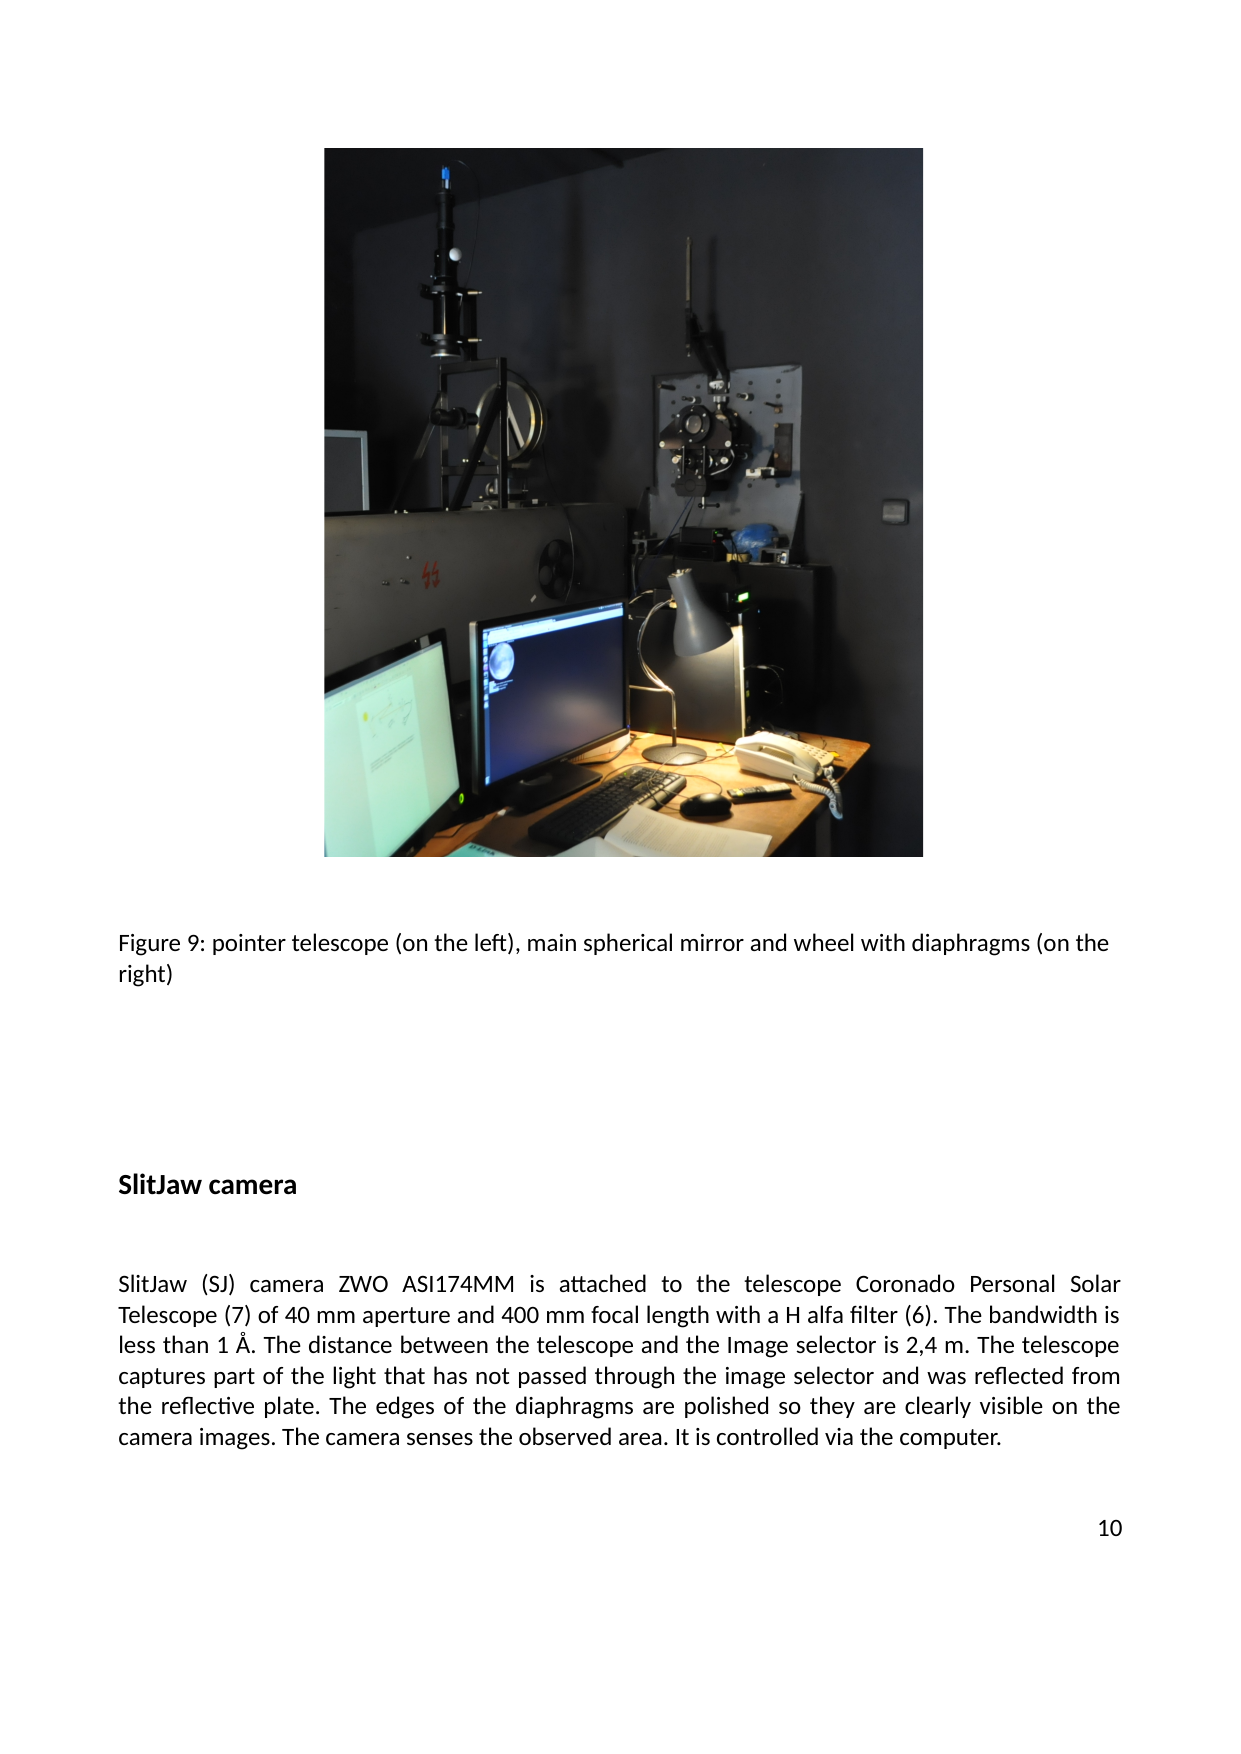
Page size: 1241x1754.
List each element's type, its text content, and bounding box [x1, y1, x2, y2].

text Figure 9: pointer telescope (on the left), main spherical mirror and wheel with diaphragms (on the right) [118, 927, 1122, 988]
picture [380, 148, 924, 857]
text SlitJaw (SJ) camera ZWO ASI174MM is attached to the telescope Coronado Personal Solar Telescope (7) of 40 mm aperture and 400 mm focal length with a H alfa filter (6). The bandwidth is less than 1 Å. The distance between the telescope and the Image selector is 2,4 m. The telescope captures part of the light that has not passed through the image selector and was reflected from the reflective plate. The edges of the diaphragms are polished so they are clearly visible on the camera images. The camera senses the observed area. It is controlled via the computer. [118, 1268, 1122, 1451]
text 10 [118, 1512, 1122, 1543]
text SlitJaw camera [118, 1166, 1122, 1202]
